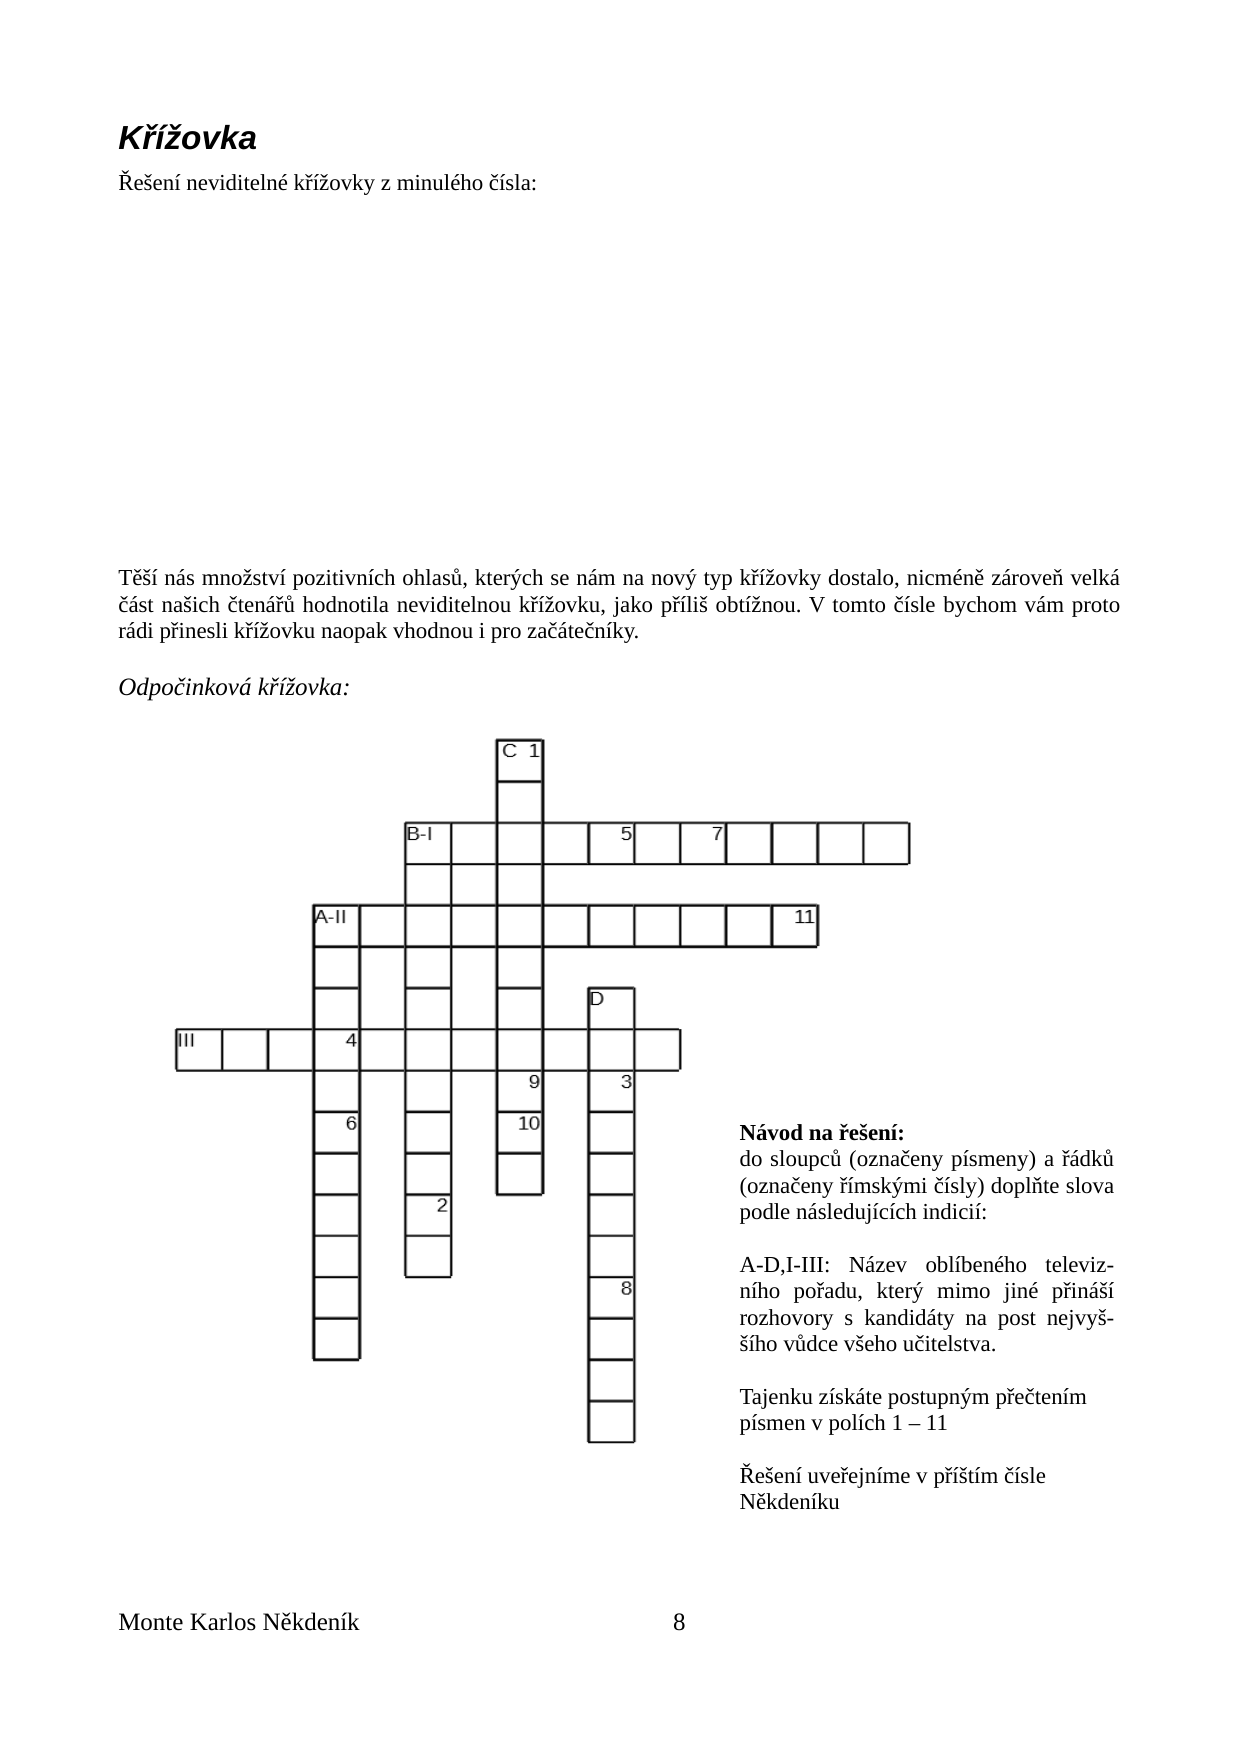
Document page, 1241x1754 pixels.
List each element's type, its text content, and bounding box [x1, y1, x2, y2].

subtitle Těší nás množství pozitivních ohlasů, kterých se nám na nový typ křížovky dostalo, nicméně zároveň velká část našich čtenářů hodnotila neviditelnou křížovku, jako příliš obtížnou. V tomto čísle bychom vám proto rádi přinesli křížovku naopak vhodnou i pro začátečníky. [118, 564, 1122, 643]
subtitle Odpočinková křížovka: [118, 672, 1122, 701]
subtitle Křížovka [118, 118, 1122, 157]
picture [120, 701, 976, 1514]
subtitle Řešení neviditelné křížovky z minulého čísla: [118, 169, 1122, 195]
